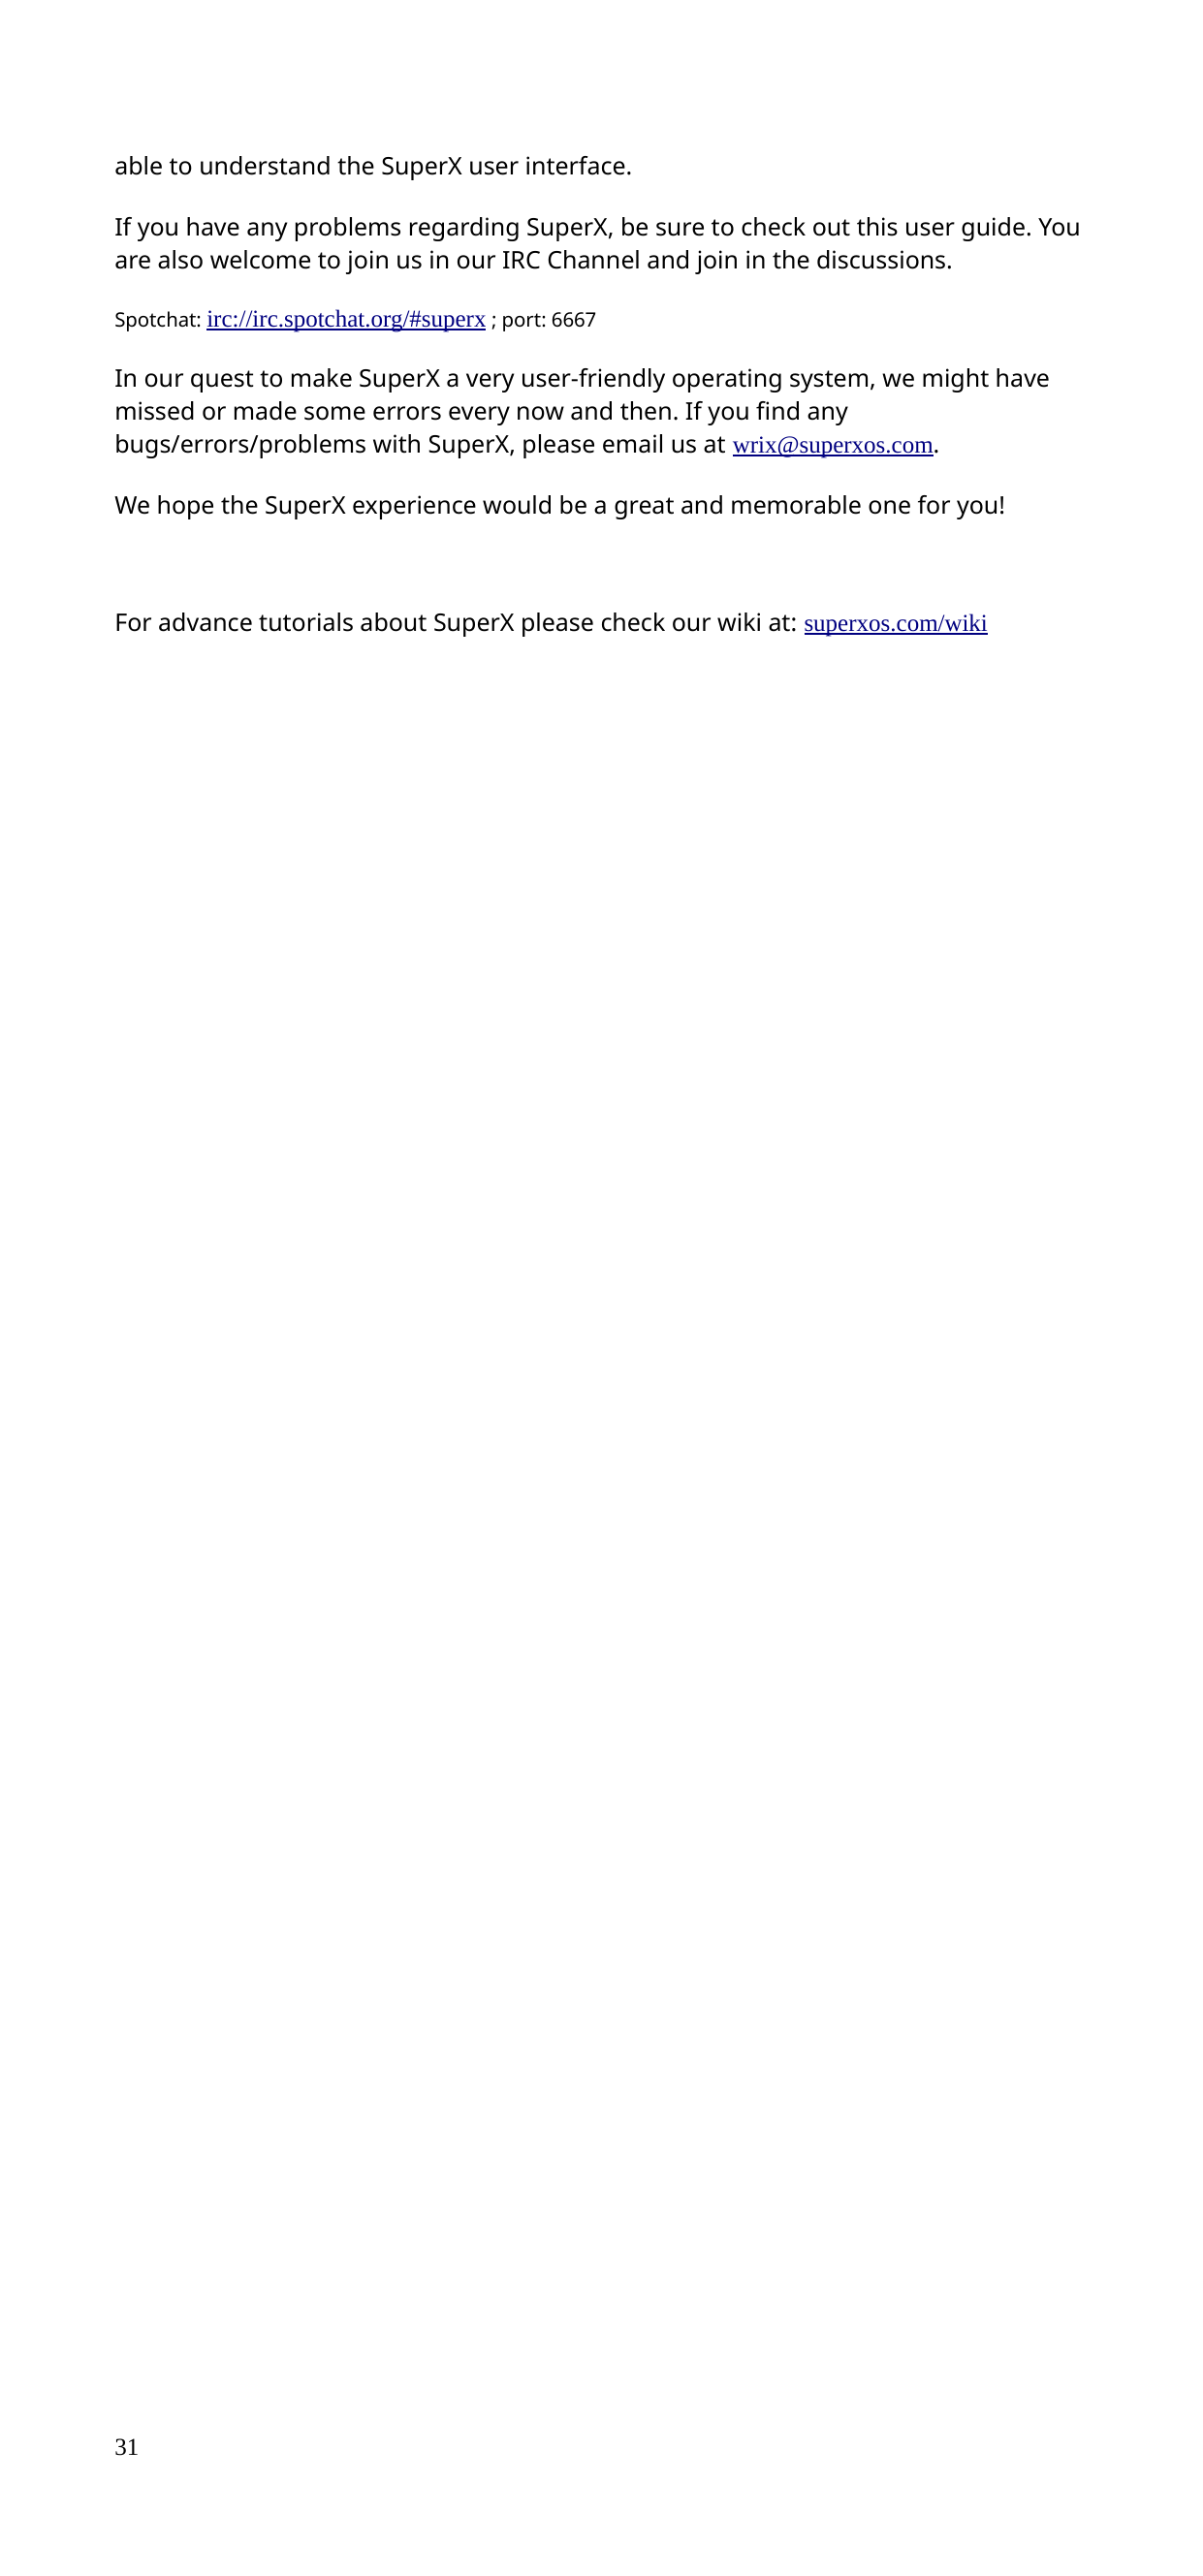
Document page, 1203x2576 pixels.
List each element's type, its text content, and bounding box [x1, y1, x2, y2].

text Spotchat: irc://irc.spotchat.org/#superx ; port: 6667 [114, 304, 1088, 332]
text In our quest to make SuperX a very user-friendly operating system, we might have missed or made some errors every now and then. If you find any bugs/errors/problems with SuperX, please email us at wrix@superxos.com. [114, 361, 1088, 460]
text We hope the SuperX experience would be a great and memorable one for you! [114, 488, 1088, 521]
text For advance tutorials about SuperX please check our wiki at: superxos.com/wiki [114, 606, 1088, 639]
text able to understand the SuperX user interface. [114, 148, 1088, 182]
text If you have any problems regarding SuperX, be sure to check out this user guide. You are also welcome to join us in our IRC Channel and join in the discussions. [114, 210, 1088, 276]
